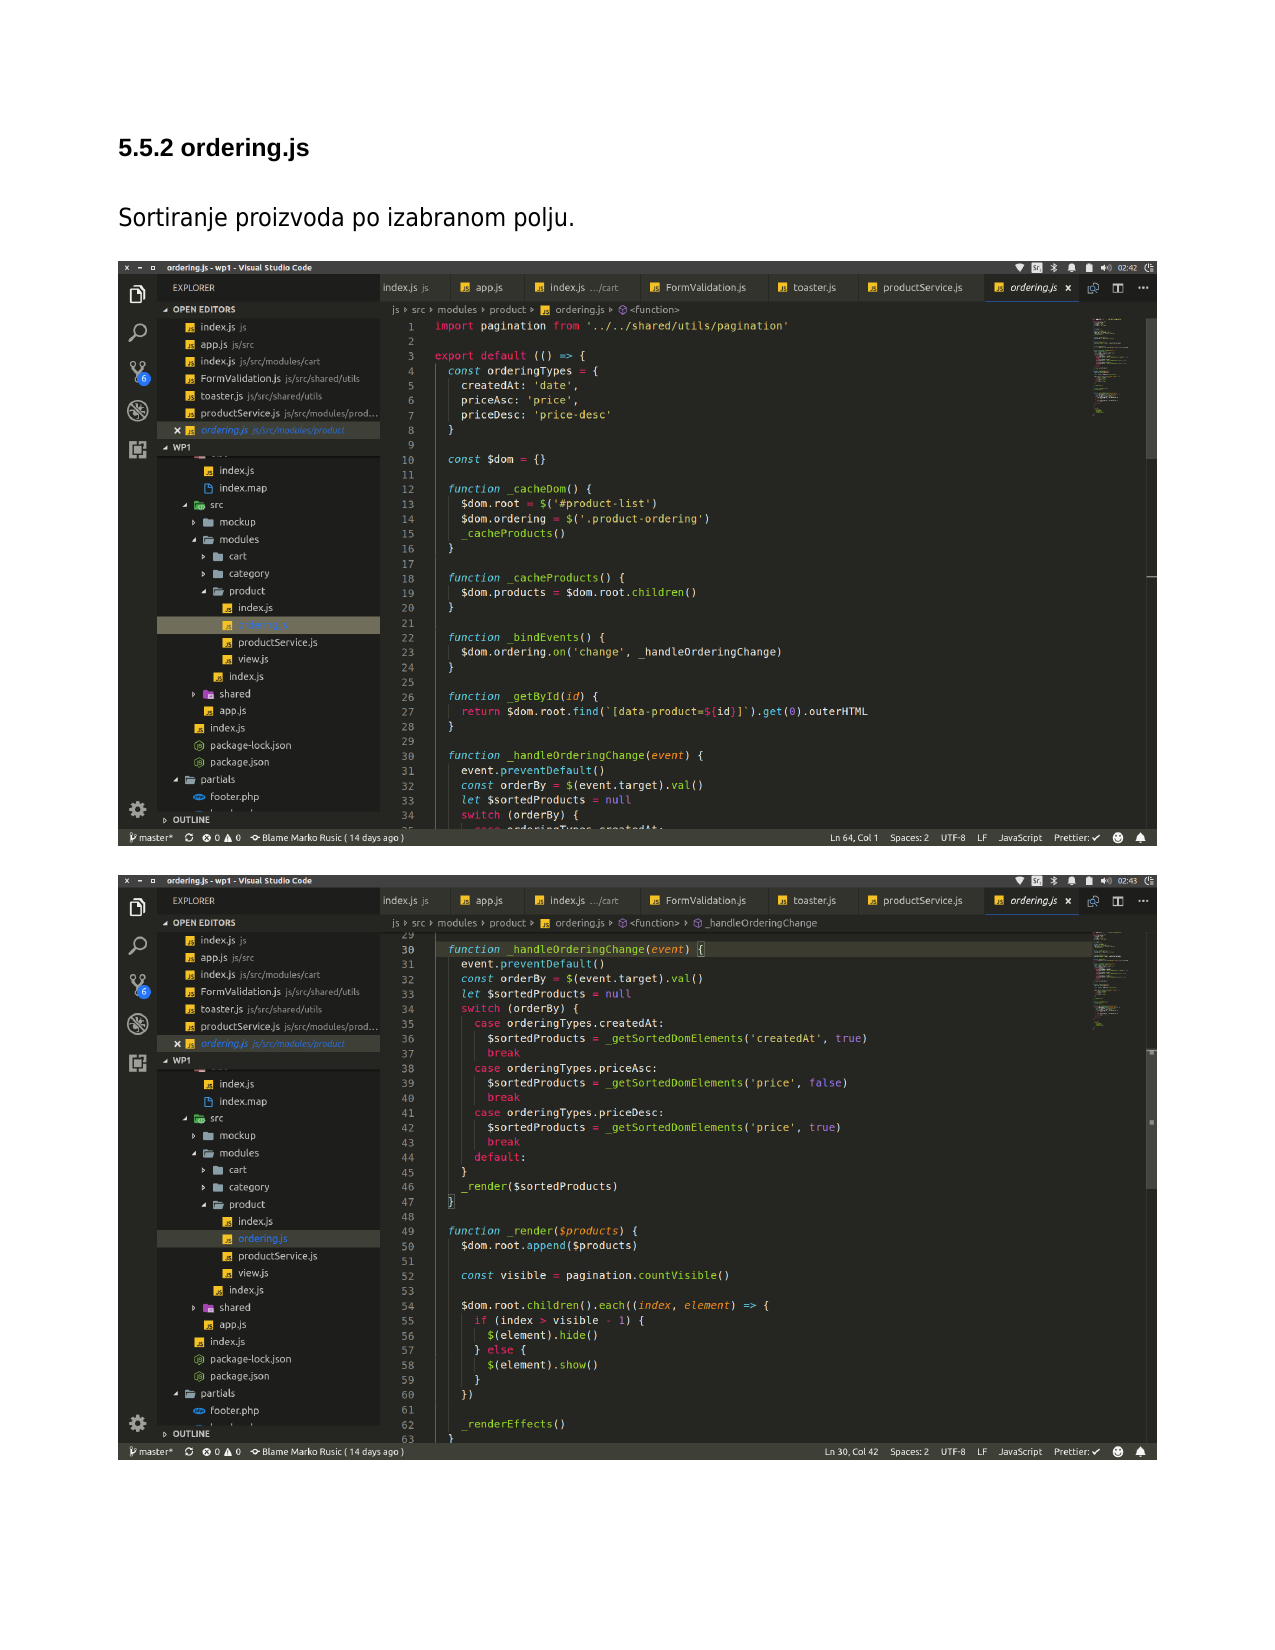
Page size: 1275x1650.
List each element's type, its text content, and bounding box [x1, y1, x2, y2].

text Sortiranje proizvoda po izabranom polju. [118, 203, 1157, 232]
picture [118, 261, 1157, 846]
picture [118, 875, 1157, 1460]
subtitle 5.5.2 ordering.js [118, 133, 1157, 161]
